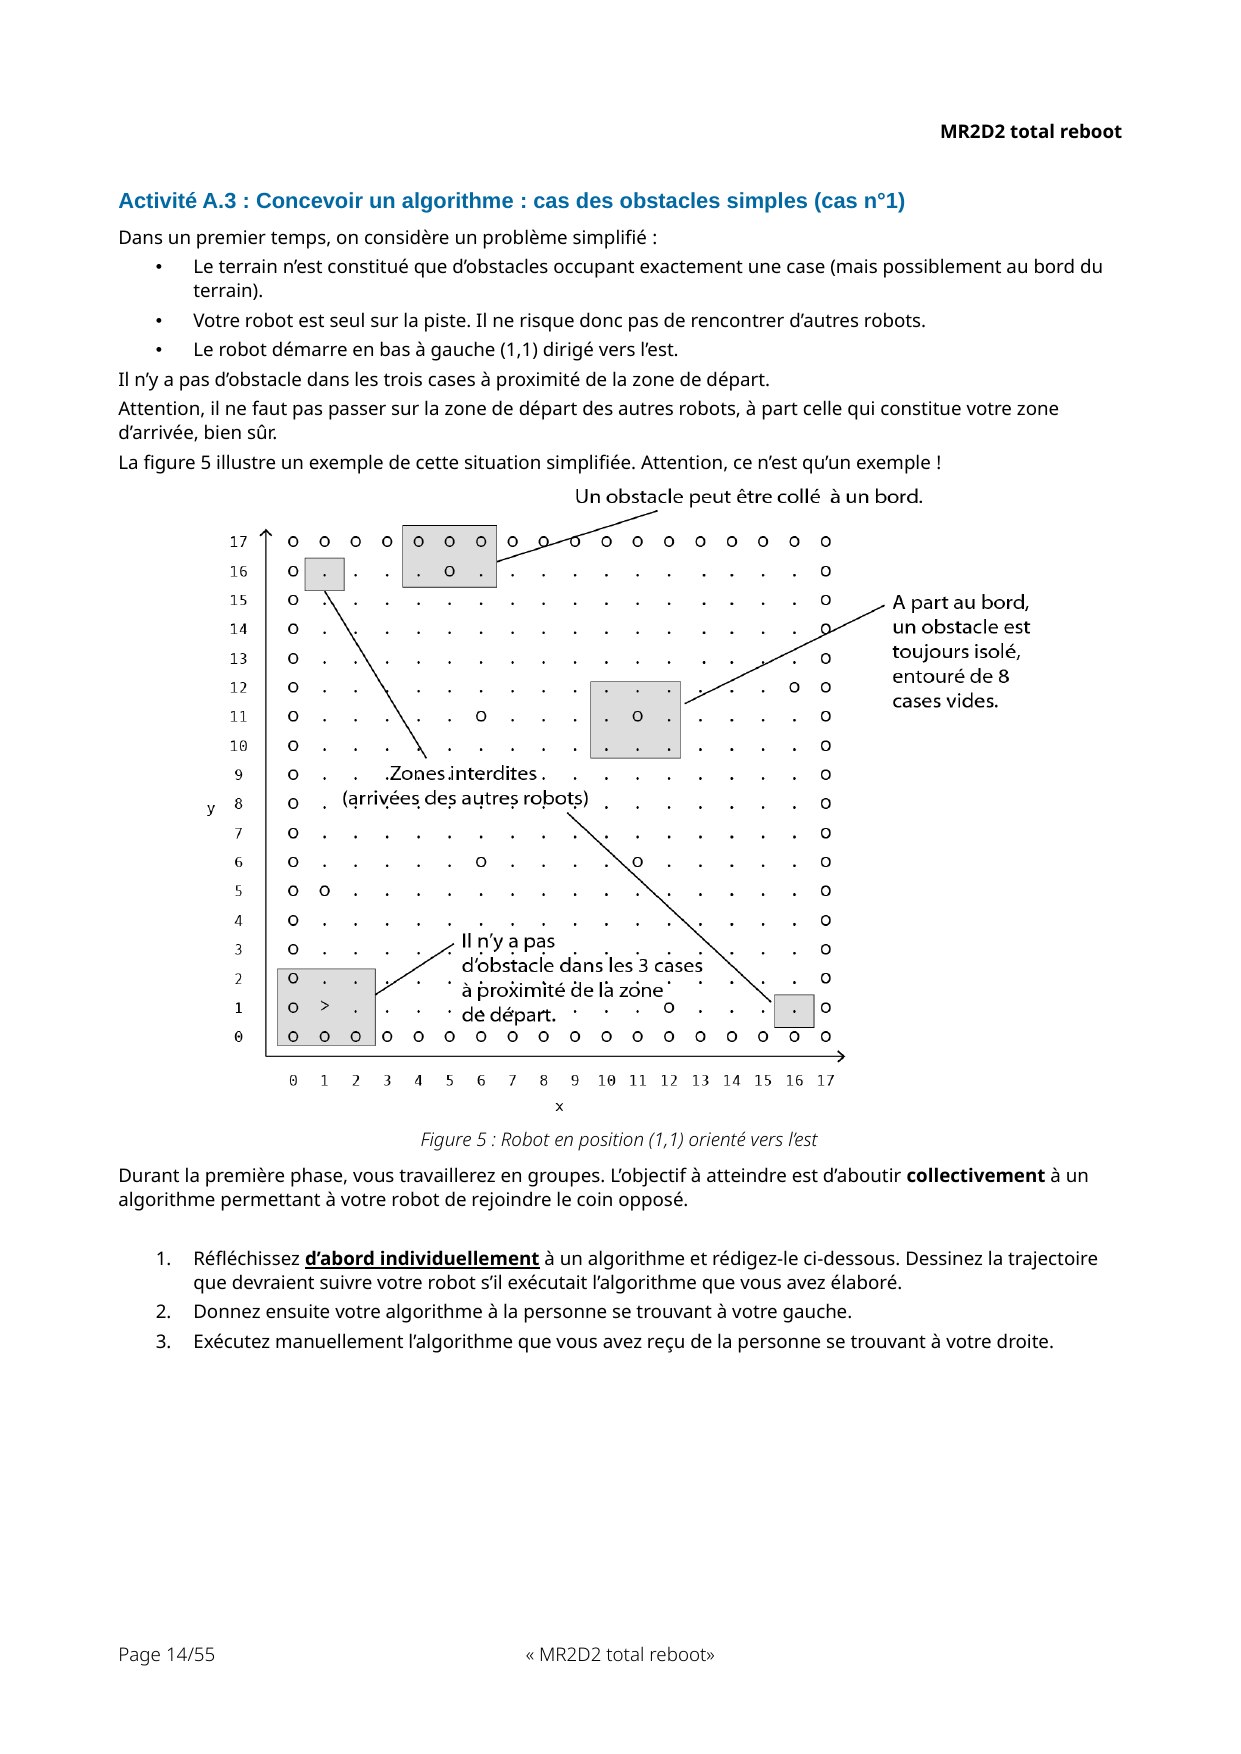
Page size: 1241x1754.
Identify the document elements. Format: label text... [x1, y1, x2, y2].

text La figure 5 illustre un exemple de cette situation simplifiée. Attention, ce n’est qu’un exemple ! [118, 450, 1122, 474]
picture [206, 486, 1034, 1114]
text Dans un premier temps, on considère un problème simplifié : [118, 225, 1122, 249]
list Le terrain n’est constitué que d’obstacles occupant exactement une case (mais possiblement au bord du terrain). [156, 255, 1122, 302]
text Il n’y a pas d’obstacle dans les trois cases à proximité de la zone de départ. [118, 367, 1122, 391]
text Figure 5 : Robot en position (1,1) orienté vers l’est [118, 1126, 1122, 1152]
text Durant la première phase, vous travaillerez en groupes. L’objectif à atteindre est d’aboutir collectivement à un algorithme permettant à votre robot de rejoindre le coin opposé. [118, 1164, 1122, 1211]
list Réfléchissez d’abord individuellement à un algorithme et rédigez-le ci-dessous. Dessinez la trajectoire que devraient suivre votre robot s’il exécutait l’algorithme que vous avez élaboré. [156, 1247, 1122, 1294]
text Attention, il ne faut pas passer sur la zone de départ des autres robots, à part celle qui constitue votre zone d’arrivée, bien sûr. [118, 397, 1122, 444]
list Donnez ensuite votre algorithme à la personne se trouvant à votre gauche. [156, 1300, 1122, 1324]
list Le robot démarre en bas à gauche (1,1) dirigé vers l’est. [156, 338, 1122, 361]
subtitle Activité A.3 : Concevoir un algorithme : cas des obstacles simples (cas n°1) [118, 188, 1122, 213]
list Exécutez manuellement l’algorithme que vous avez reçu de la personne se trouvant à votre droite. [156, 1330, 1122, 1353]
list Votre robot est seul sur la piste. Il ne risque donc pas de rencontrer d’autres robots. [156, 308, 1122, 332]
